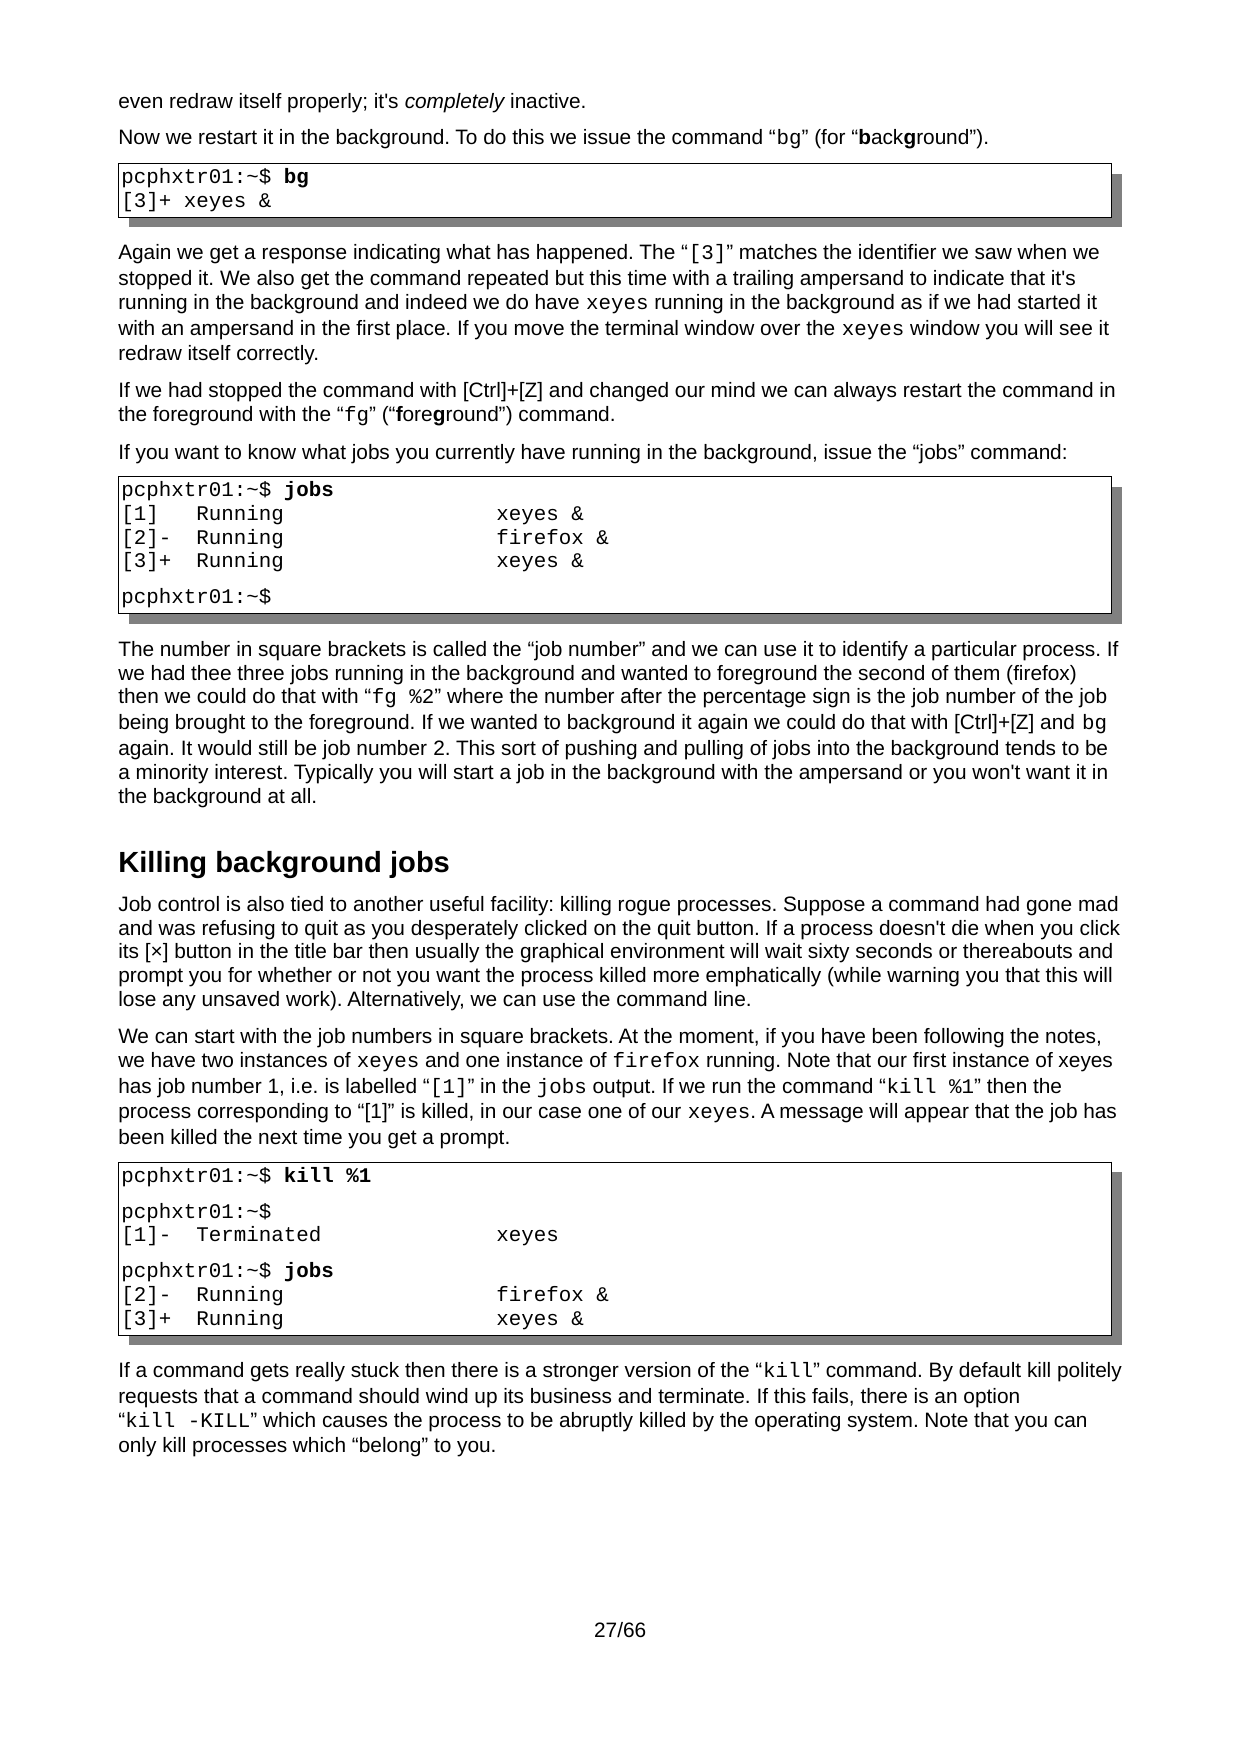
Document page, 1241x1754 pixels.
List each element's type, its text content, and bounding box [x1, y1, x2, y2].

text If a command gets really stuck then there is a stronger version of the “kill” command. By default kill politely requests that a command should wind up its business and terminate. If this fails, there is an option “kill ‑KILL” which causes the process to be abruptly killed by the operating system. Note that you can only kill processes which “belong” to you. [118, 1358, 1122, 1457]
text We can start with the job numbers in square brackets. At the moment, if you have been following the notes, we have two instances of xeyes and one instance of firefox running. Note that our first instance of xeyes has job number 1, i.e. is labelled “[1]” in the jobs output. If we run the command “kill %1” then the process corresponding to “[1]” is killed, in our case one of our xeyes. A message will appear that the job has been killed the next time you get a prompt. [118, 1024, 1122, 1149]
text pcphxtr01:~$ [119, 583, 1111, 613]
subtitle Killing background jobs [118, 845, 1122, 879]
text pcphxtr01:~$ [1]- Terminated xeyes [119, 1198, 1111, 1248]
text Again we get a response indicating what has happened. The “[3]” matches the identifier we saw when we stopped it. We also get the command repeated but this time with a trailing ampersand to indicate that it's running in the background and indeed we do have xeyes running in the background as if we had started it with an ampersand in the first place. If you move the terminal window over the xeyes window you will see it redraw itself correctly. [118, 240, 1122, 365]
text If we had stopped the command with [Ctrl]+[Z] and changed our mind we can always restart the command in the foreground with the “fg” (“foreground”) command. [118, 378, 1122, 427]
text pcphxtr01:~$ jobs [1] Running xeyes & [2]- Running firefox & [3]+ Running xeyes & [119, 477, 1111, 574]
text If you want to know what jobs you currently have running in the background, issue the “jobs” command: [118, 440, 1122, 464]
text pcphxtr01:~$ bg [3]+ xeyes & [119, 164, 1111, 217]
text pcphxtr01:~$ jobs [2]- Running firefox & [3]+ Running xeyes & [119, 1257, 1111, 1334]
text even redraw itself properly; it's completely inactive. [118, 88, 1122, 112]
text Job control is also tied to another useful facility: killing rogue processes. Suppose a command had gone mad and was refusing to quit as you desperately clicked on the quit button. If a process doesn't die when you click its [×] button in the title bar then usually the graphical environment will wait sixty seconds or thereabouts and prompt you for whether or not you want the process killed more emphatically (while warning you that this will lose any unsaved work). Alternatively, we can use the command line. [118, 891, 1122, 1011]
text pcphxtr01:~$ kill %1 [119, 1163, 1111, 1188]
text The number in square brackets is called the “job number” and we can use it to identify a particular process. If we had thee three jobs running in the background and wanted to foreground the second of them (firefox) then we could do that with “fg %2” where the number after the percentage sign is the job number of the job being brought to the foreground. If we wanted to background it again we could do that with [Ctrl]+[Z] and bg again. It would still be job number 2. This sort of pushing and pulling of jobs into the background tends to be a minority interest. Typically you will start a job in the background with the ampersand or you won't want it in the background at all. [118, 636, 1122, 808]
text Now we restart it in the background. To do this we issue the command “bg” (for “background”). [118, 125, 1122, 151]
